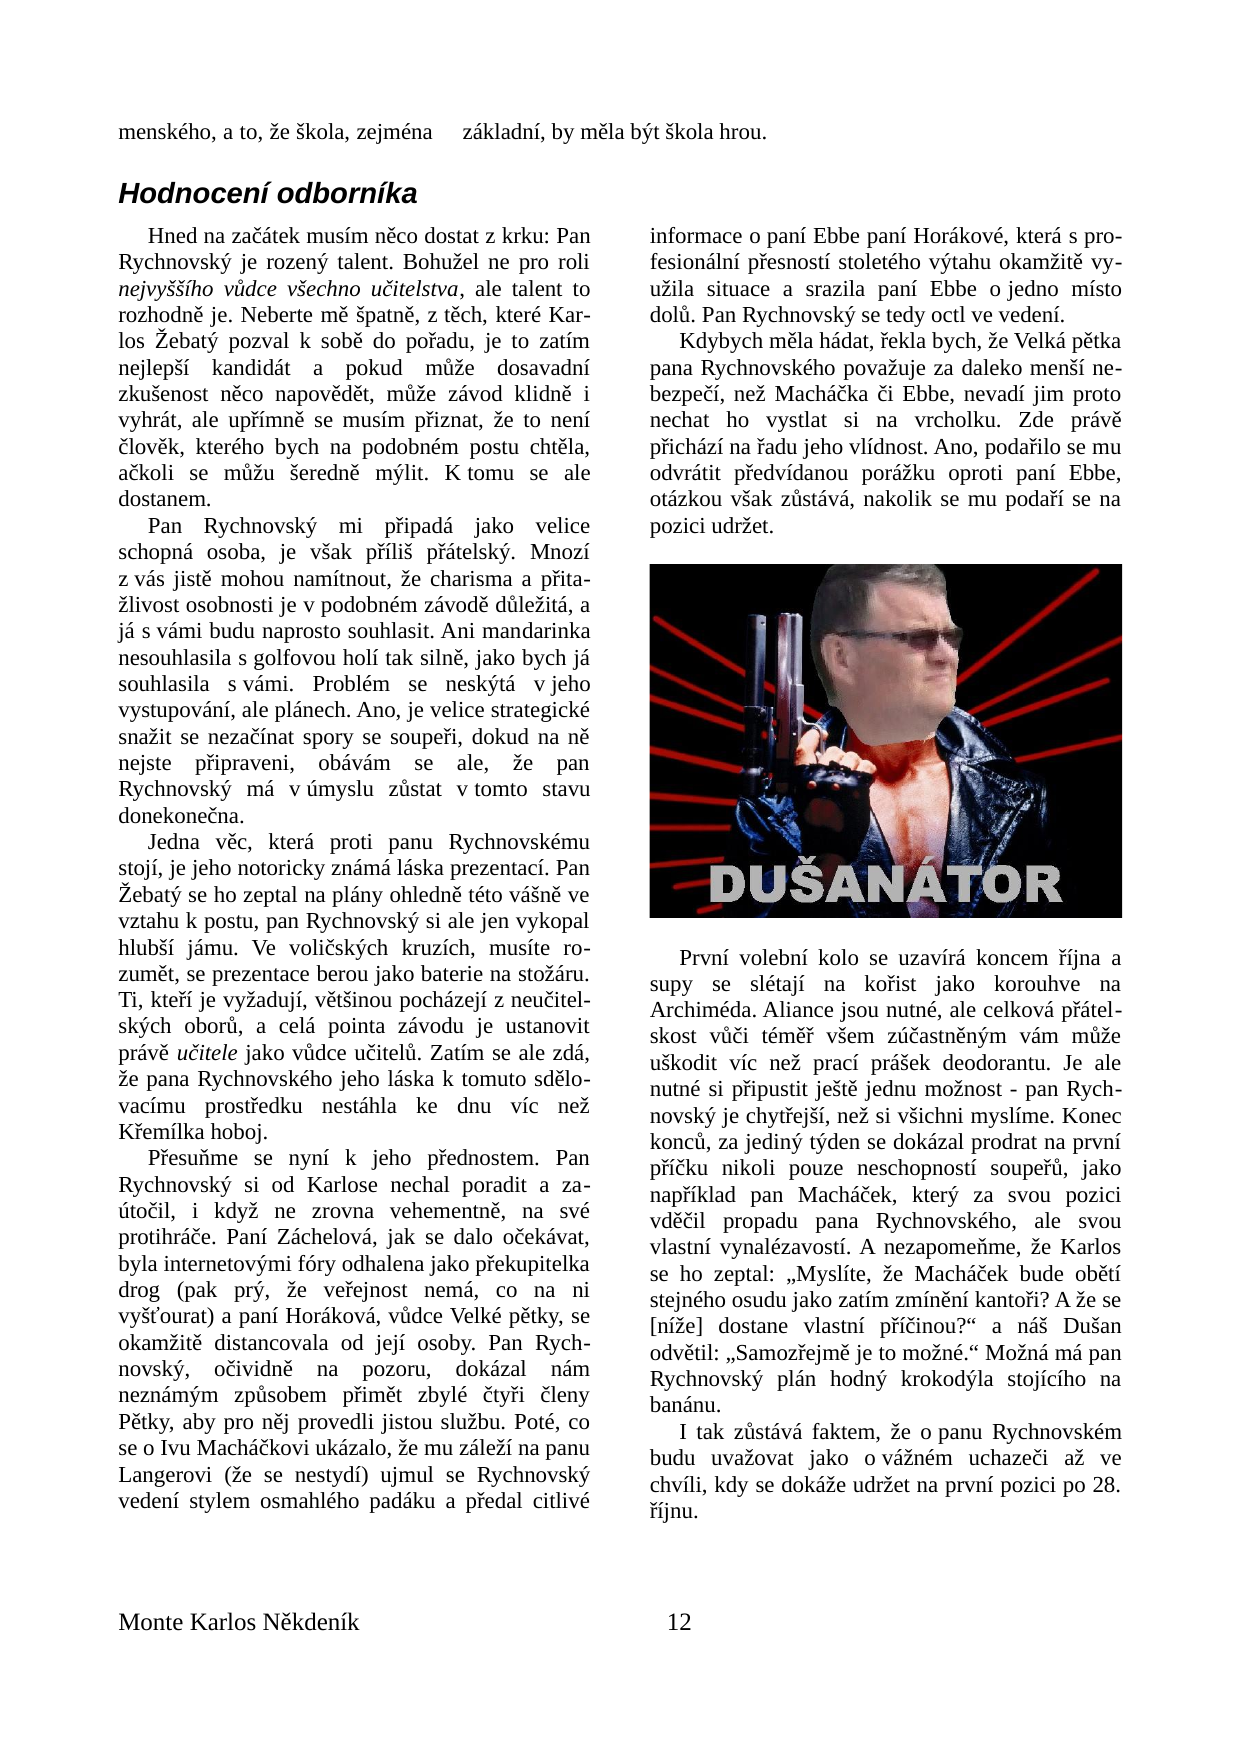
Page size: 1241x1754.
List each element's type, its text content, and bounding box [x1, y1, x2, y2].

text základní, by měla být škola hrou. [462, 118, 777, 144]
text Pan Rychnovský mi připadá jako velice schopná osoba, je však příliš přátelský. Mnozí z vás jistě mohou namítnout, že charisma a přita­žlivost osobnosti je v podobném závodě důležitá, a já s vámi budu naprosto souhlasit. Ani man­darinka nesouhlasila s golfovou holí tak silně, jako bych já souhlasila s vámi. Problém se neskýtá v jeho vystupování, ale plánech. Ano, je velice strategické snažit se nezačínat spory se soupeři, dokud na ně nejste připraveni, obávám se ale, že pan Rychnovský má v úmyslu zůstat v tomto stavu donekonečna. [118, 512, 591, 828]
text menského, a to, že škola, zejména [118, 118, 433, 144]
text Přesuňme se nyní k jeho přednostem. Pan Rychnovský si od Karlose nechal poradit a za­útočil, i když ne zrovna vehementně, na své protihráče. Paní Záchelová, jak se dalo očekávat, byla internetovými fóry odhalena jako překupitelka drog (pak prý, že veřejnost nemá, co na ni vyšťourat) a paní Horáková, vůdce Velké pětky, se okamžitě distancovala od její osoby. Pan Rych­novský, očividně na pozoru, dokázal nám neznámým způsobem přimět zbylé čtyři členy Pětky, aby pro něj provedli jistou službu. Poté, co se o Ivu Macháčkovi ukázalo, že mu záleží na panu Langerovi (že se nestydí) ujmul se Rychnovský vedení stylem osmahlého padáku a předal citlivé [118, 1144, 591, 1513]
subtitle Hodnocení odborníka [118, 176, 1122, 209]
text informace o paní Ebbe paní Horákové, která s pro­fesionální přesností stoletého výtahu okamžitě vy­užila situace a srazila paní Ebbe o jedno místo dolů. Pan Rychnovský se tedy octl ve vedení. [649, 222, 1122, 327]
picture [649, 564, 1123, 918]
text Kdybych měla hádat, řekla bych, že Velká pětka pana Rychnovského považuje za daleko menší ne­bezpečí, než Macháčka či Ebbe, nevadí jim proto nechat ho vystlat si na vrcholku. Zde právě přichází na řadu jeho vlídnost. Ano, podařilo se mu odvrátit předvídanou porážku oproti paní Ebbe, otázkou však zůstává, nakolik se mu podaří se na pozici udržet. [649, 327, 1122, 538]
text I tak zůstává faktem, že o panu Rychnovském budu uvažovat jako o vážném uchazeči až ve chvíli, kdy se dokáže udržet na první pozici po 28. říjnu. [649, 1418, 1122, 1523]
text První volební kolo se uzavírá koncem října a supy se slétají na kořist jako korouhve na Archiméda. Aliance jsou nutné, ale celková přátel­skost vůči téměř všem zúčastněným vám může uškodit víc než prací prášek deodorantu. Je ale nutné si připustit ještě jednu možnost - pan Rych­novský je chytřejší, než si všichni myslíme. Konec konců, za jediný týden se dokázal prodrat na první příčku nikoli pouze neschopností soupeřů, jako například pan Macháček, který za svou pozici vděčil propadu pana Rychnovského, ale svou vlastní vynalézavostí. A nezapomeňme, že Karlos se ho zeptal: „Myslíte, že Macháček bude obětí stejného osudu jako zatím zmínění kantoři? A že se [níže] dostane vlastní příčinou?“ a náš Dušan odvětil: „Samozřejmě je to možné.“ Možná má pan Rychnovský plán hodný krokodýla stojícího na banánu. [649, 943, 1122, 1418]
text Jedna věc, která proti panu Rychnovskému stojí, je jeho notoricky známá láska prezentací. Pan Žebatý se ho zeptal na plány ohledně této vášně ve vztahu k postu, pan Rychnovský si ale jen vykopal hlubší jámu. Ve voličských kruzích, musíte ro­zumět, se prezentace berou jako baterie na stožáru. Ti, kteří je vyžadují, většinou pocházejí z neučitel­ských oborů, a celá pointa závodu je ustanovit právě učitele jako vůdce učitelů. Zatím se ale zdá, že pana Rychnovského jeho láska k tomuto sdělo­vacímu prostředku nestáhla ke dnu víc než Křemílka hoboj. [118, 828, 591, 1144]
text Hned na začátek musím něco dostat z krku: Pan Rychnovský je rozený talent. Bohužel ne pro roli nejvyššího vůdce všechno učitelstva, ale talent to rozhodně je. Neberte mě špatně, z těch, které Kar­los Žebatý pozval k sobě do pořadu, je to zatím nejlepší kandidát a pokud může dosavadní zkušenost něco napovědět, může závod klidně i vyhrát, ale upřímně se musím přiznat, že to není člověk, kterého bych na podobném postu chtěla, ačkoli se můžu šeredně mýlit. K tomu se ale dostanem. [118, 222, 591, 512]
